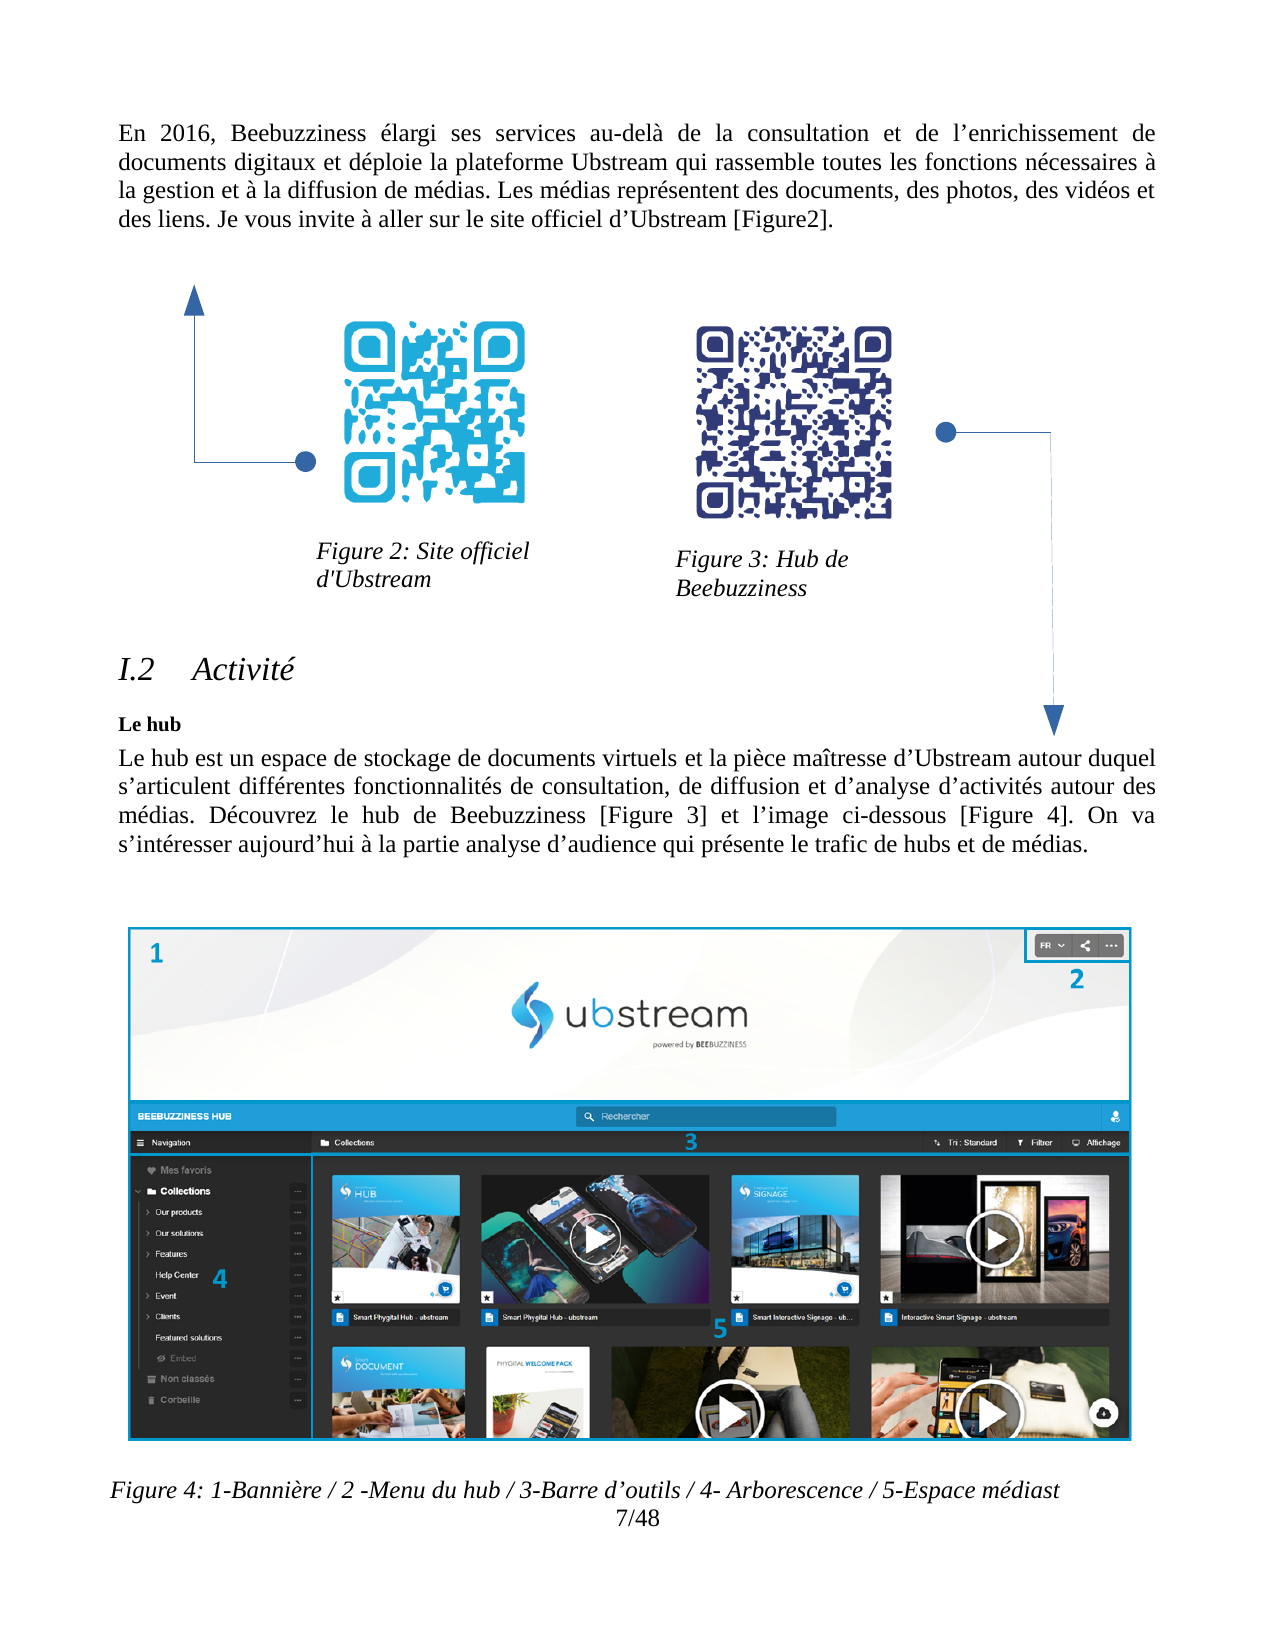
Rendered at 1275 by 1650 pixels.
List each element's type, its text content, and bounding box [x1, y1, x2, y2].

subtitle [1054, 649, 1157, 687]
subtitle Le hub [118, 712, 1053, 736]
text Figure 4: 1-Bannière / 2 -Menu du hub / 3-Barre d’outils / 4- Arborescence / 5-Espace médiast [110, 1476, 1149, 1504]
subtitle [1055, 712, 1157, 736]
text Le hub est un espace de stockage de documents virtuels et la pièce maîtresse d’Ubstream autour duquel s’articulent différentes fonctionnalités de consultation, de diffusion et d’analyse d’activités autour des médias. Découvrez le hub de Beebuzziness [Figure 3] et l’image ci-dessous [Figure 4]. On va s’intéresser aujourd’hui à la partie analyse d’audience qui présente le trafic de hubs et de médias. [118, 743, 1157, 858]
picture [675, 306, 912, 539]
text En 2016, Beebuzziness élargi ses services au-delà de la consultation et de l’enrichissement de documents digitaux et déploie la plateforme Ubstream qui rassemble toutes les fonctions nécessaires à la gestion et à la diffusion de médias. Les médias représentent des documents, des photos, des vidéos et des liens. Je vous invite à aller sur le site officiel d’Ubstream [Figure2]. [118, 118, 1157, 233]
text Figure 3: Hub de Beebuzziness [675, 539, 911, 601]
text [110, 878, 1149, 891]
subtitle Activité [118, 649, 1053, 687]
picture [316, 292, 553, 531]
picture [109, 891, 1149, 1476]
text Figure 2: Site officiel d'Ubstream [316, 531, 552, 593]
